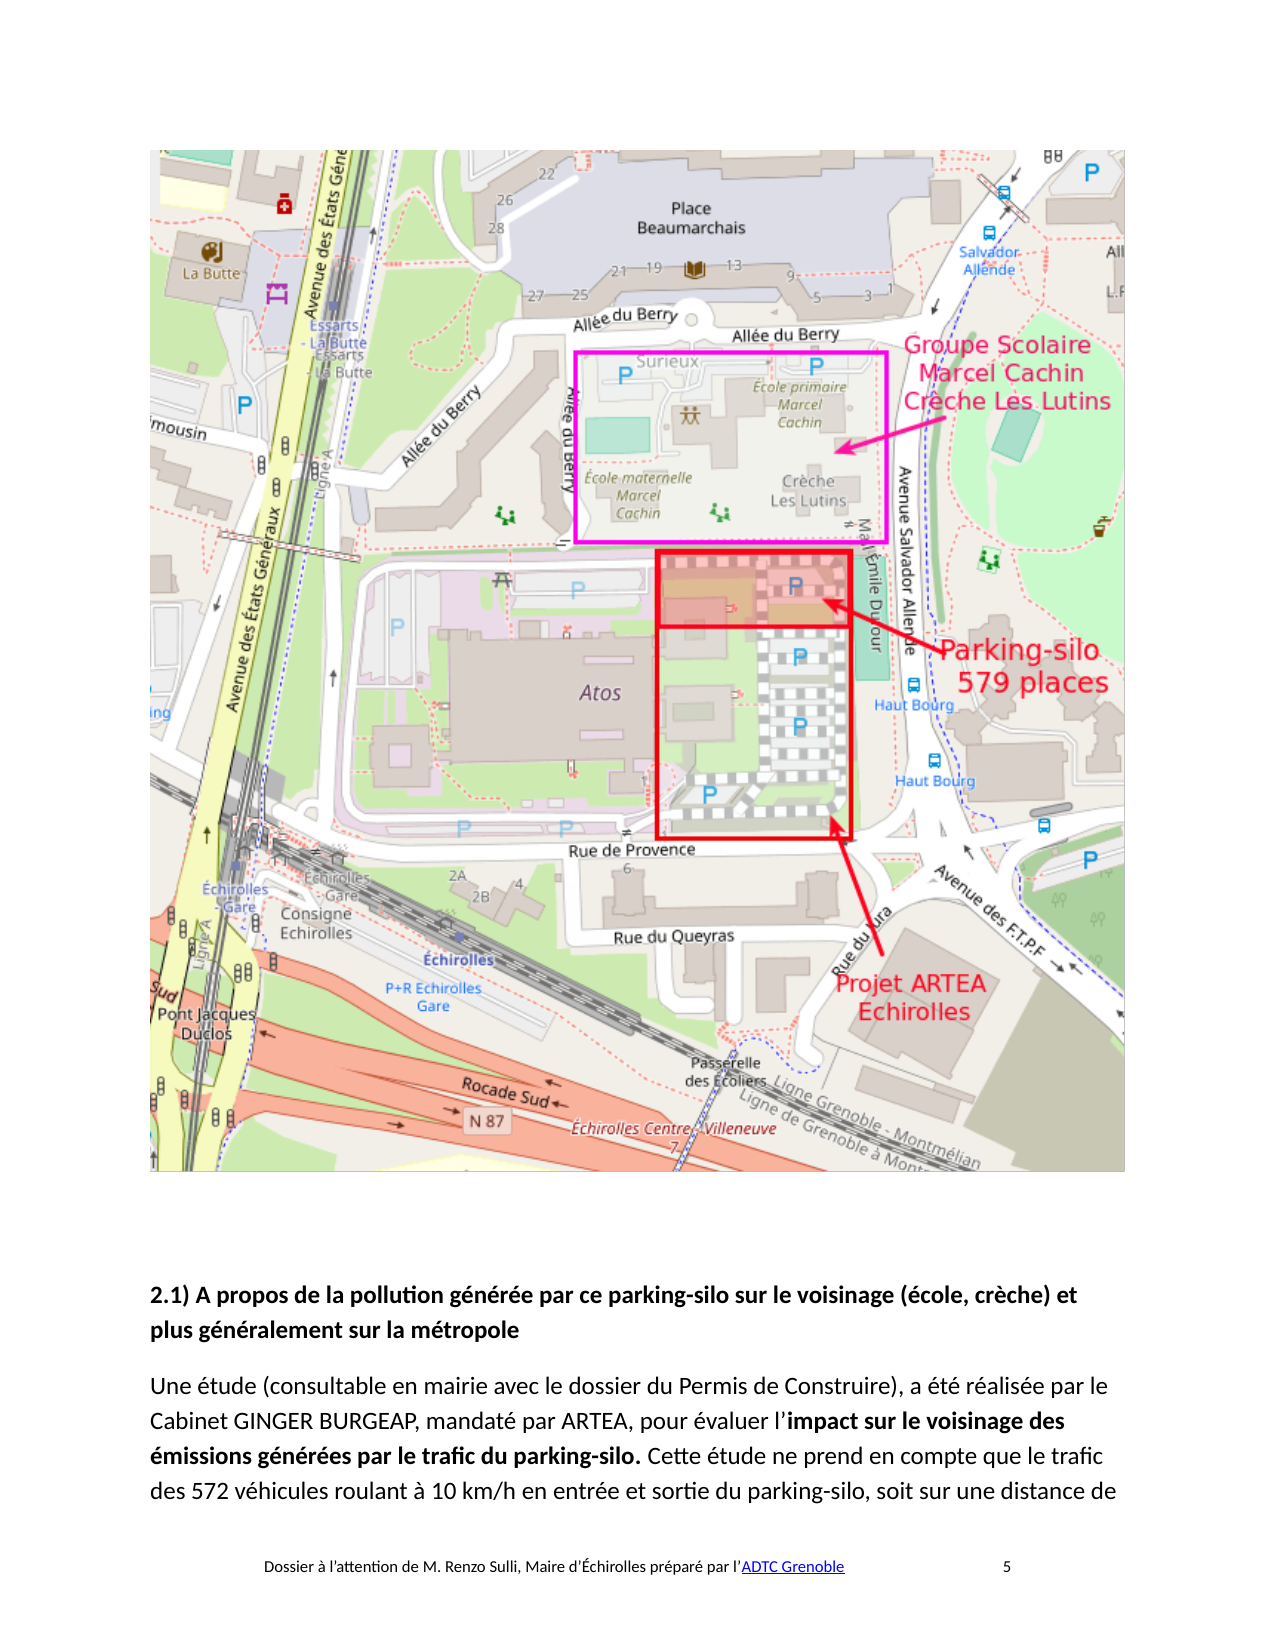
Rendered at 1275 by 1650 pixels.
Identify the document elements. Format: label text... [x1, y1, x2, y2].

text 2.1) A propos de la pollution générée par ce parking-silo sur le voisinage (école, crèche) et plus généralement sur la métropole [150, 1279, 1125, 1344]
text Une étude (consultable en mairie avec le dossier du Permis de Construire), a été réalisée par le Cabinet GINGER BURGEAP, mandaté par ARTEA, pour évaluer l’impact sur le voisinage des émissions générées par le trafic du parking-silo. Cette étude ne prend en compte que le trafic des 572 véhicules roulant à 10 km/h en entrée et sortie du parking-silo, soit sur une distance de [150, 1370, 1125, 1505]
picture [150, 150, 1125, 1176]
